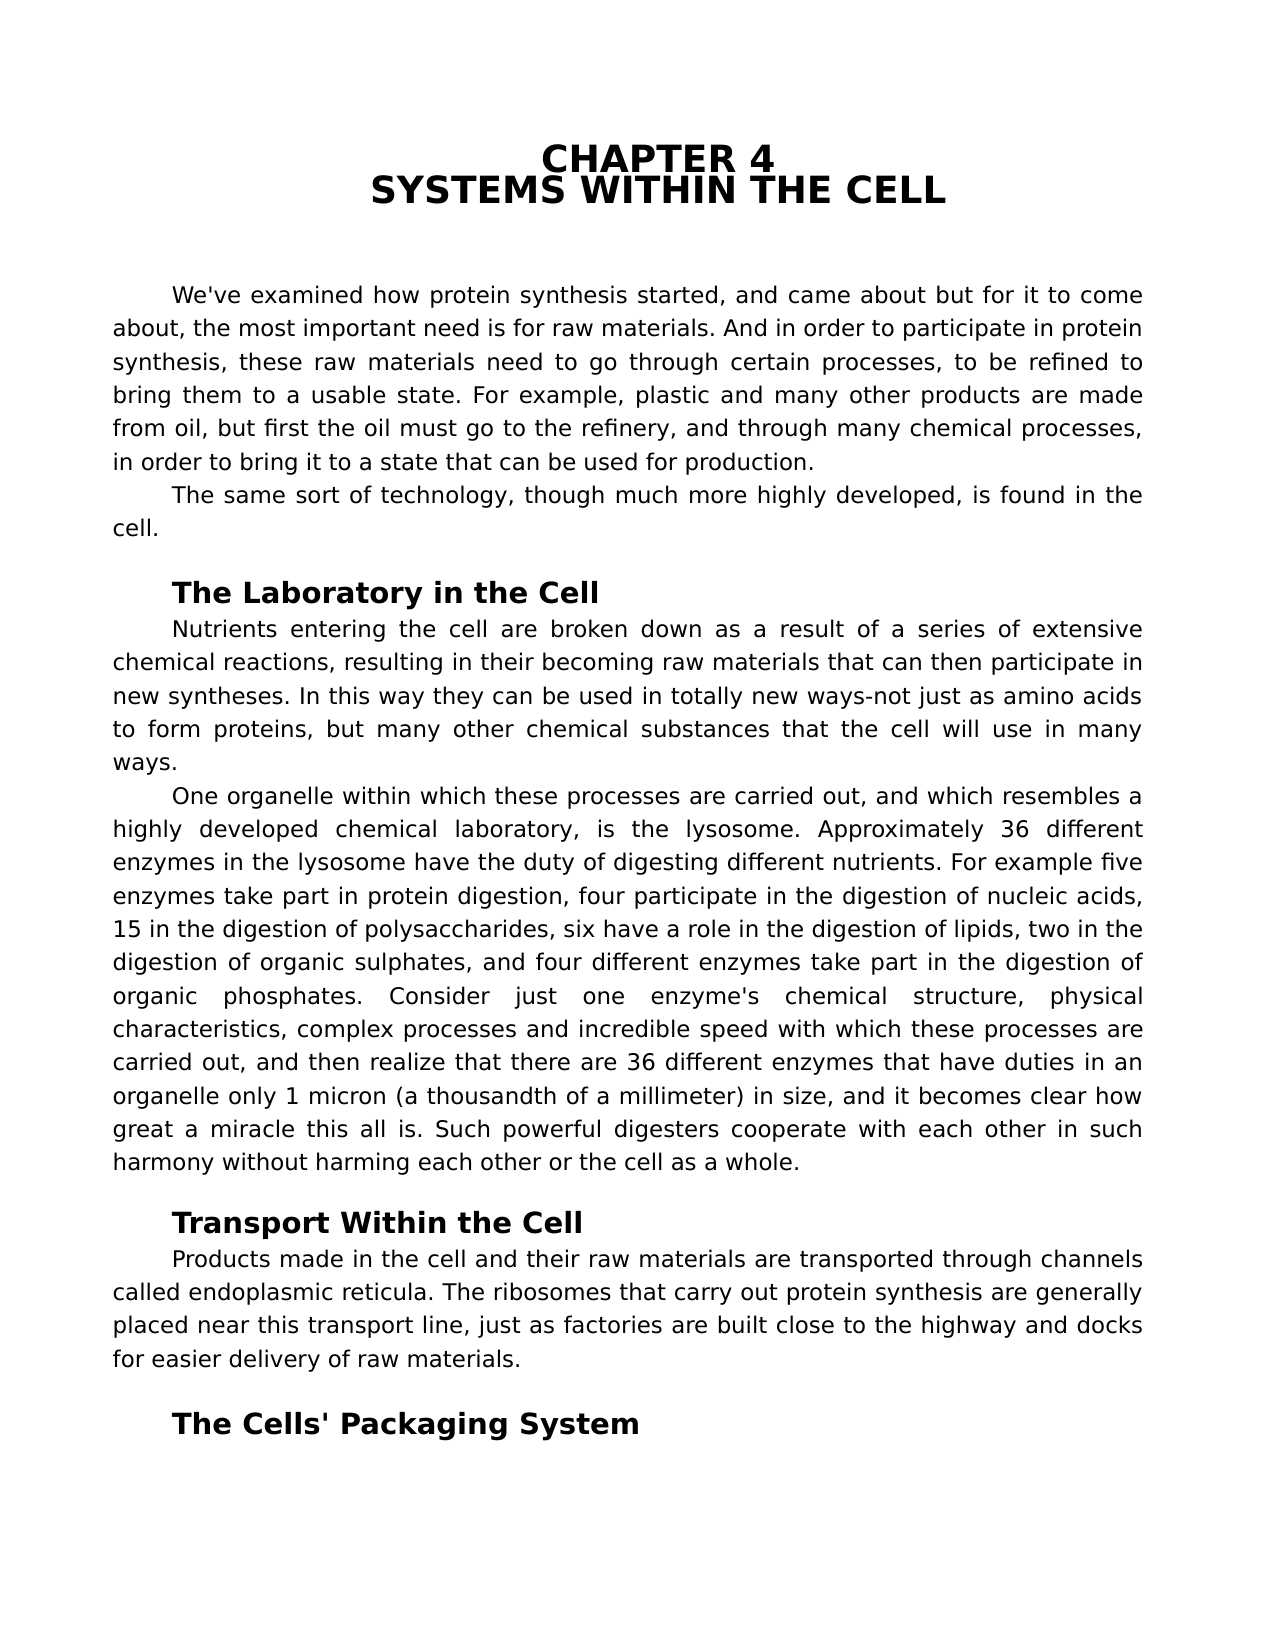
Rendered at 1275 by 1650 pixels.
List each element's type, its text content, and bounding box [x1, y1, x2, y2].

text Transport Within the Cell [112, 1207, 1145, 1241]
text Products made in the cell and their raw materials are transported through channels called endoplasmic reticula. The ribosomes that carry out protein synthesis are generally placed near this transport line, just as factories are built close to the highway and docks for easier delivery of raw materials. [112, 1241, 1145, 1374]
text CHAPTER 4 [112, 148, 1145, 179]
text SYSTEMS WITHIN THE CELL [112, 179, 1145, 210]
text We've examined how protein synthesis started, and came about but for it to come about, the most important need is for raw materials. And in order to participate in protein synthesis, these raw materials need to go through certain processes, to be refined to bring them to a usable state. For example, plastic and many other products are made from oil, but first the oil must go to the refinery, and through many chemical processes, in order to bring it to a state that can be used for production. [112, 277, 1145, 477]
text The same sort of technology, though much more highly developed, is found in the cell. [112, 477, 1145, 543]
text The Cells' Packaging System [112, 1407, 1145, 1441]
text The Laboratory in the Cell [112, 577, 1145, 611]
text Nutrients entering the cell are broken down as a result of a series of extensive chemical reactions, resulting in their becoming raw materials that can then participate in new syntheses. In this way they can be used in totally new ways-not just as amino acids to form proteins, but many other chemical substances that the cell will use in many ways. [112, 611, 1145, 777]
text One organelle within which these processes are carried out, and which resembles a highly developed chemical laboratory, is the lysosome. Approximately 36 different enzymes in the lysosome have the duty of digesting different nutrients. For example five enzymes take part in protein digestion, four participate in the digestion of nucleic acids, 15 in the digestion of polysaccharides, six have a role in the digestion of lipids, two in the digestion of organic sulphates, and four different enzymes take part in the digestion of organic phosphates. Consider just one enzyme's chemical structure, physical characteristics, complex processes and incredible speed with which these processes are carried out, and then realize that there are 36 different enzymes that have duties in an organelle only 1 micron (a thousandth of a millimeter) in size, and it becomes clear how great a miracle this all is. Such powerful digesters cooperate with each other in such harmony without harming each other or the cell as a whole. [112, 777, 1145, 1177]
